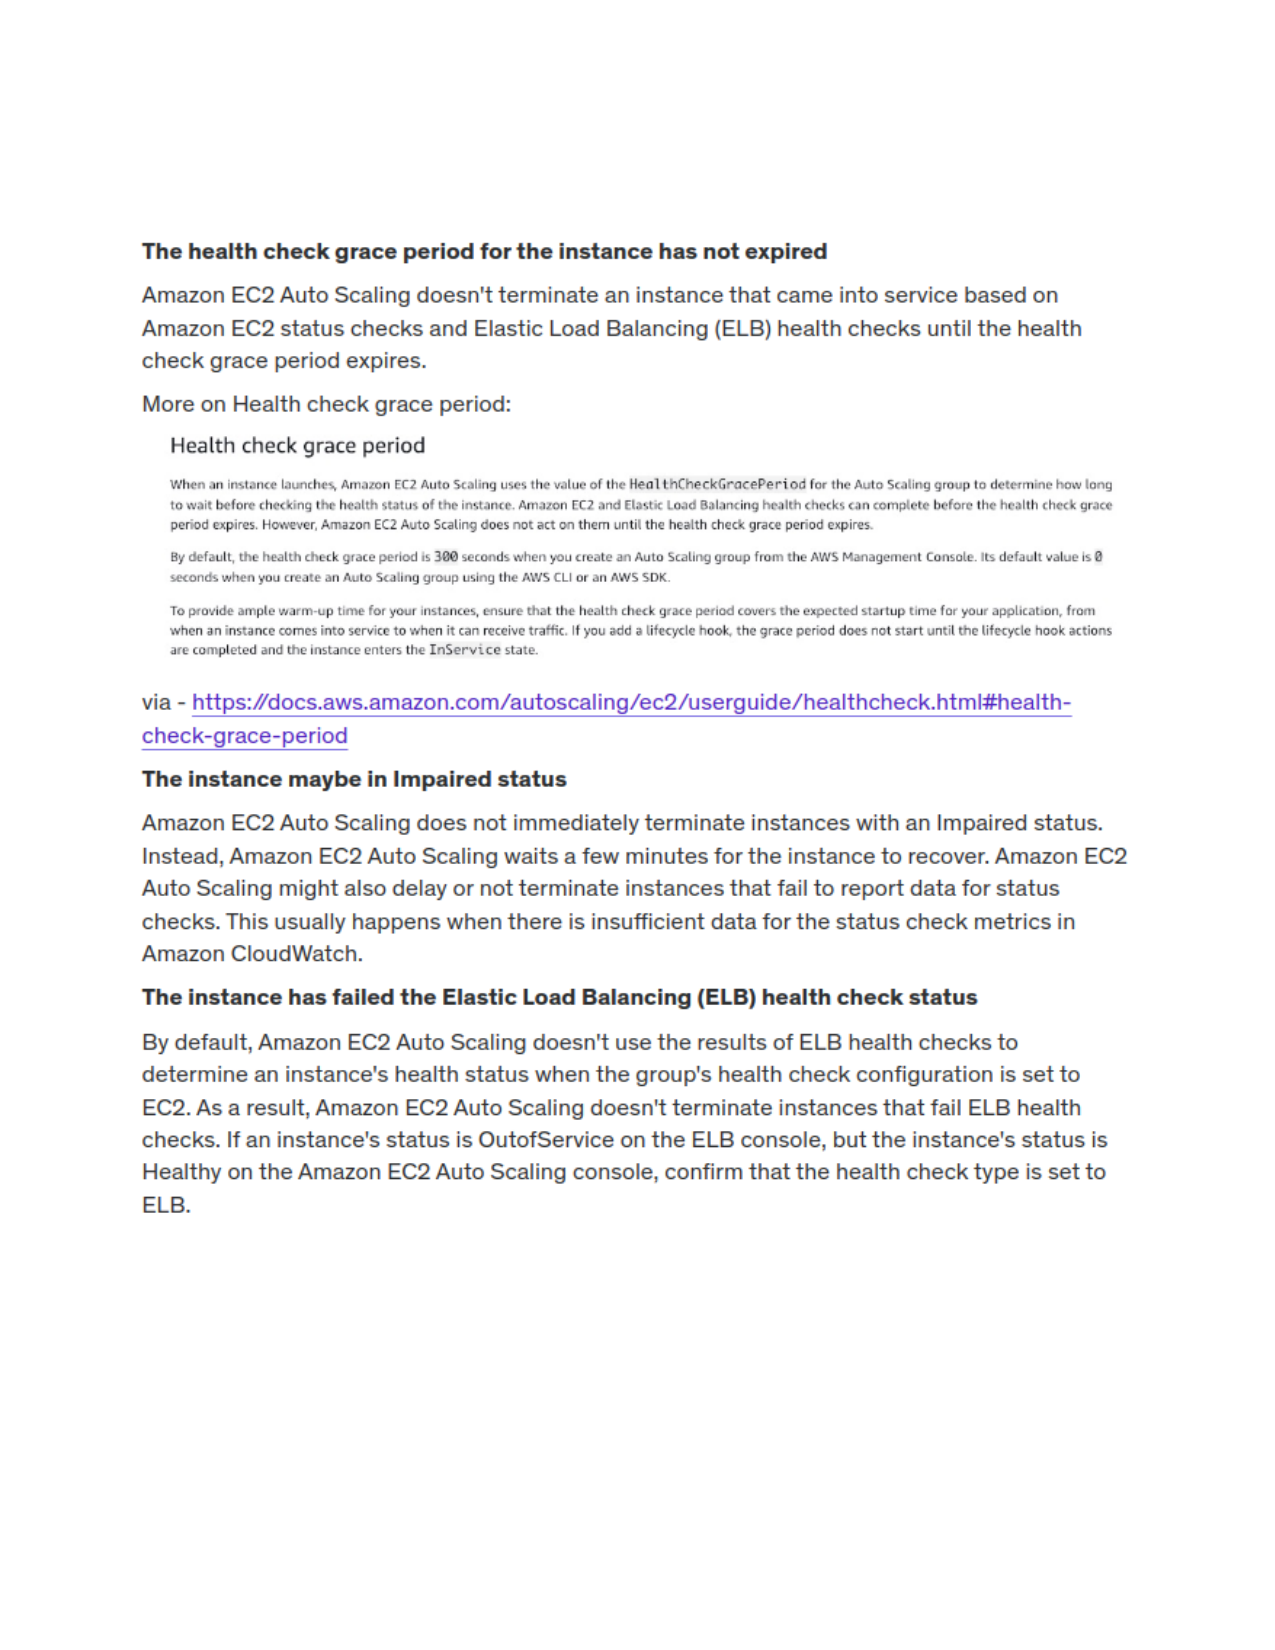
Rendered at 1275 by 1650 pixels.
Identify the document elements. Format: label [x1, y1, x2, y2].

picture [118, 233, 1157, 1226]
